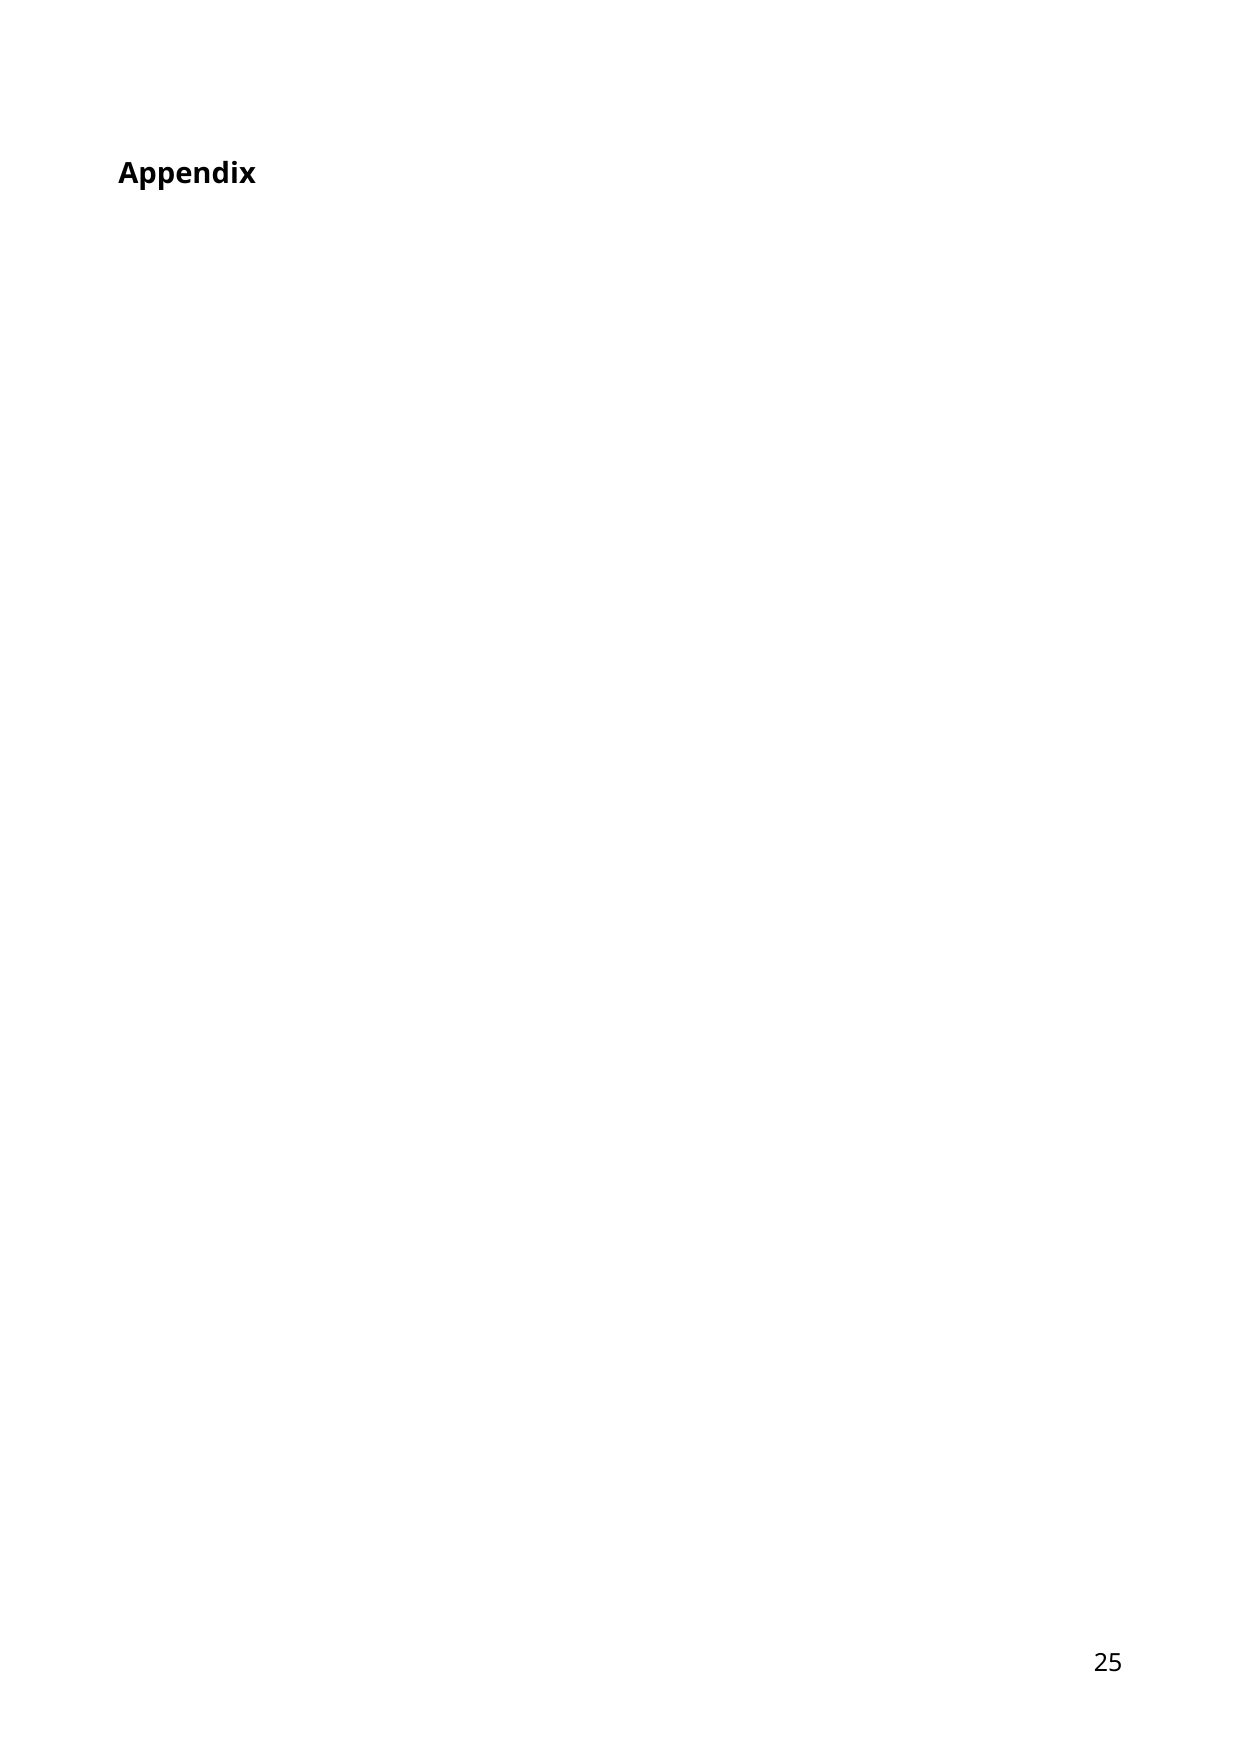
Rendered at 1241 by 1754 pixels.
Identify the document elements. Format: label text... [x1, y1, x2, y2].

subtitle Appendix [118, 152, 1122, 192]
